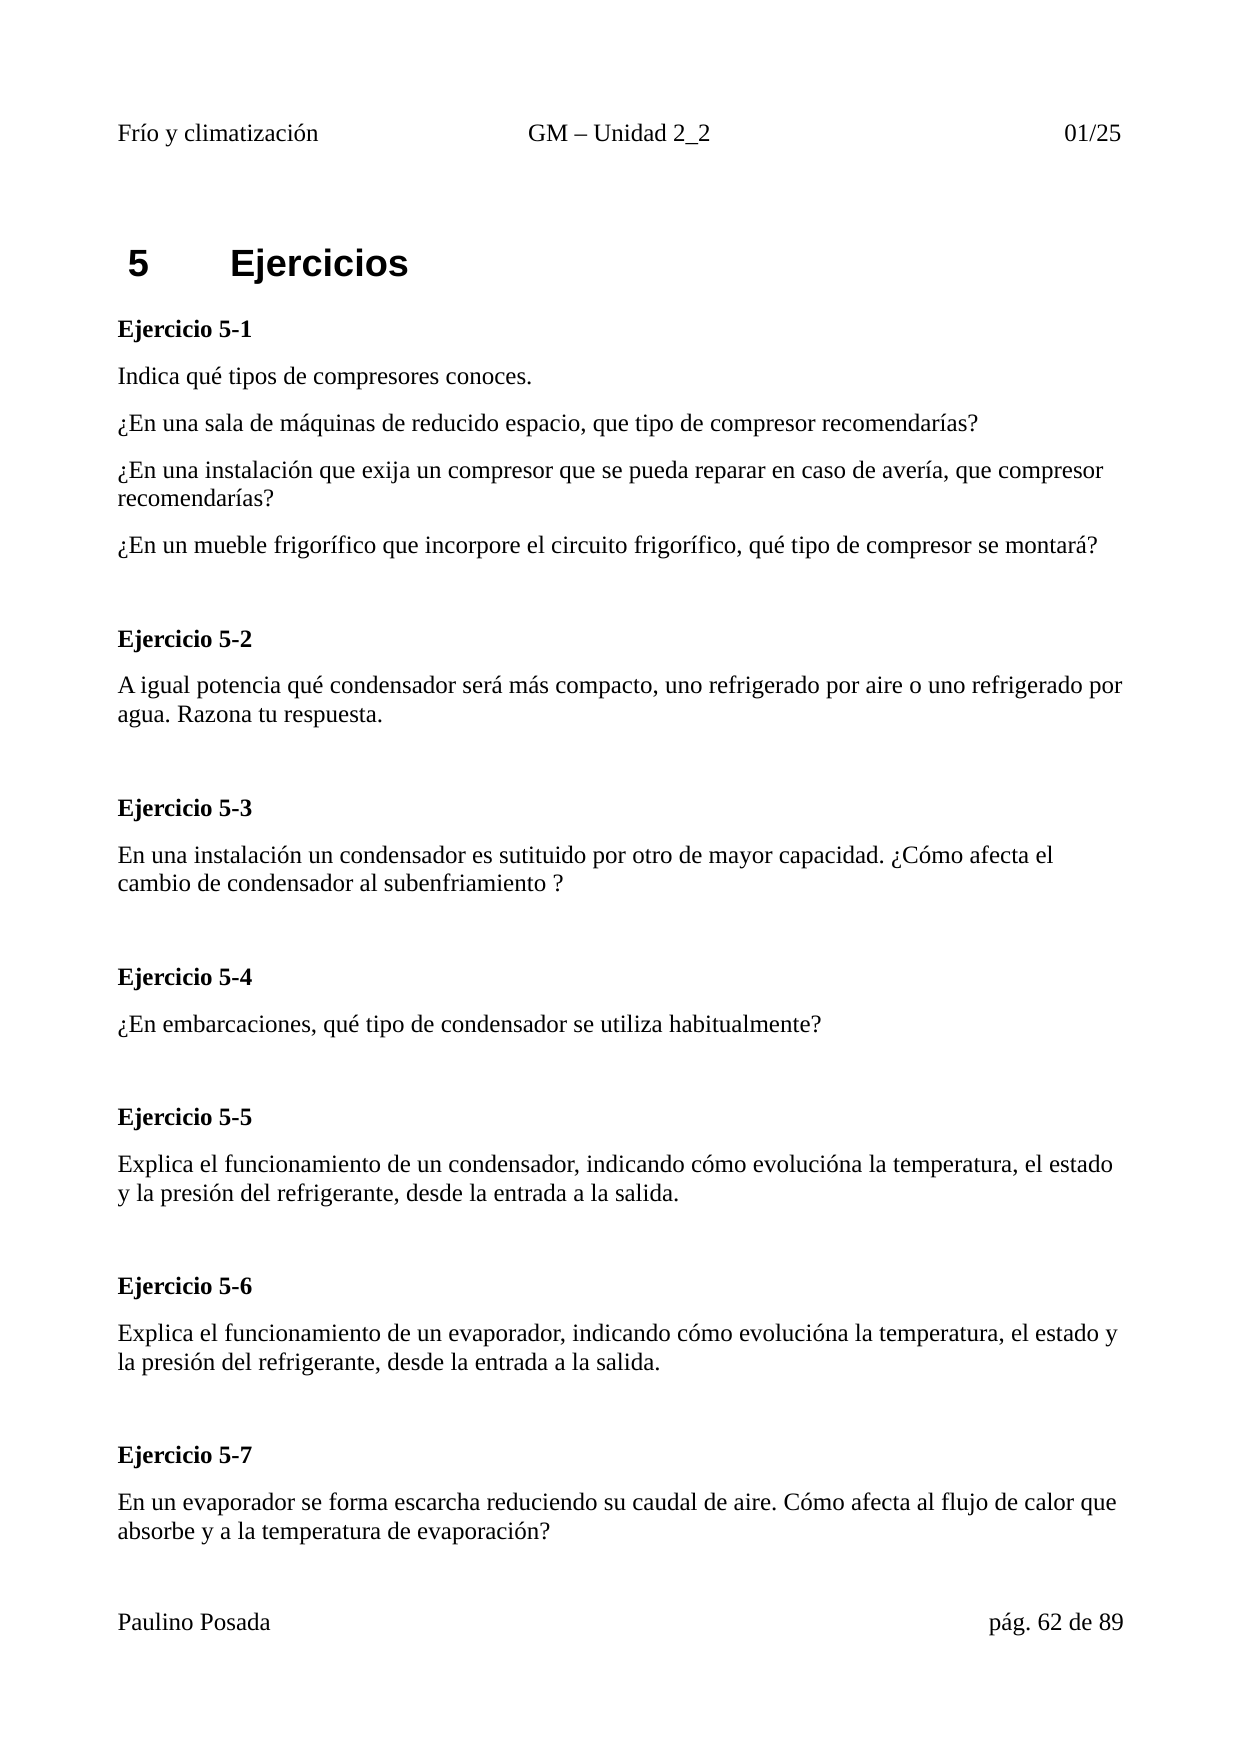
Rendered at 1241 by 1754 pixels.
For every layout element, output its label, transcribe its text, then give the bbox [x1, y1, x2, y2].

text En un evaporador se forma escarcha reduciendo su caudal de aire. Cómo afecta al flujo de calor que absorbe y a la temperatura de evaporación? [117, 1487, 1123, 1545]
text Ejercicio 5-5 [117, 1102, 1123, 1131]
text Ejercicio 5-3 [117, 793, 1123, 822]
text Ejercicio 5-4 [117, 962, 1123, 991]
text ¿En una sala de máquinas de reducido espacio, que tipo de compresor recomendarías? [117, 408, 1123, 437]
text En una instalación un condensador es sutituido por otro de mayor capacidad. ¿Cómo afecta el cambio de condensador al subenfriamiento ? [117, 840, 1123, 897]
subtitle Ejercicios [117, 240, 1123, 284]
text Explica el funcionamiento de un evaporador, indicando cómo evolucióna la temperatura, el estado y la presión del refrigerante, desde la entrada a la salida. [117, 1318, 1123, 1376]
text ¿En una instalación que exija un compresor que se pueda reparar en caso de avería, que compresor recomendarías? [117, 455, 1123, 512]
text Ejercicio 5-6 [117, 1271, 1123, 1300]
text A igual potencia qué condensador será más compacto, uno refrigerado por aire o uno refrigerado por agua. Razona tu respuesta. [117, 671, 1123, 728]
text Ejercicio 5-2 [117, 624, 1123, 653]
text ¿En embarcaciones, qué tipo de condensador se utiliza habitualmente? [117, 1009, 1123, 1037]
text Ejercicio 5-7 [117, 1440, 1123, 1469]
text Indica qué tipos de compresores conoces. [117, 361, 1123, 390]
text ¿En un mueble frigorífico que incorpore el circuito frigorífico, qué tipo de compresor se montará? [117, 530, 1123, 559]
text Ejercicio 5-1 [117, 314, 1123, 343]
text Explica el funcionamiento de un condensador, indicando cómo evolucióna la temperatura, el estado y la presión del refrigerante, desde la entrada a la salida. [117, 1149, 1123, 1207]
